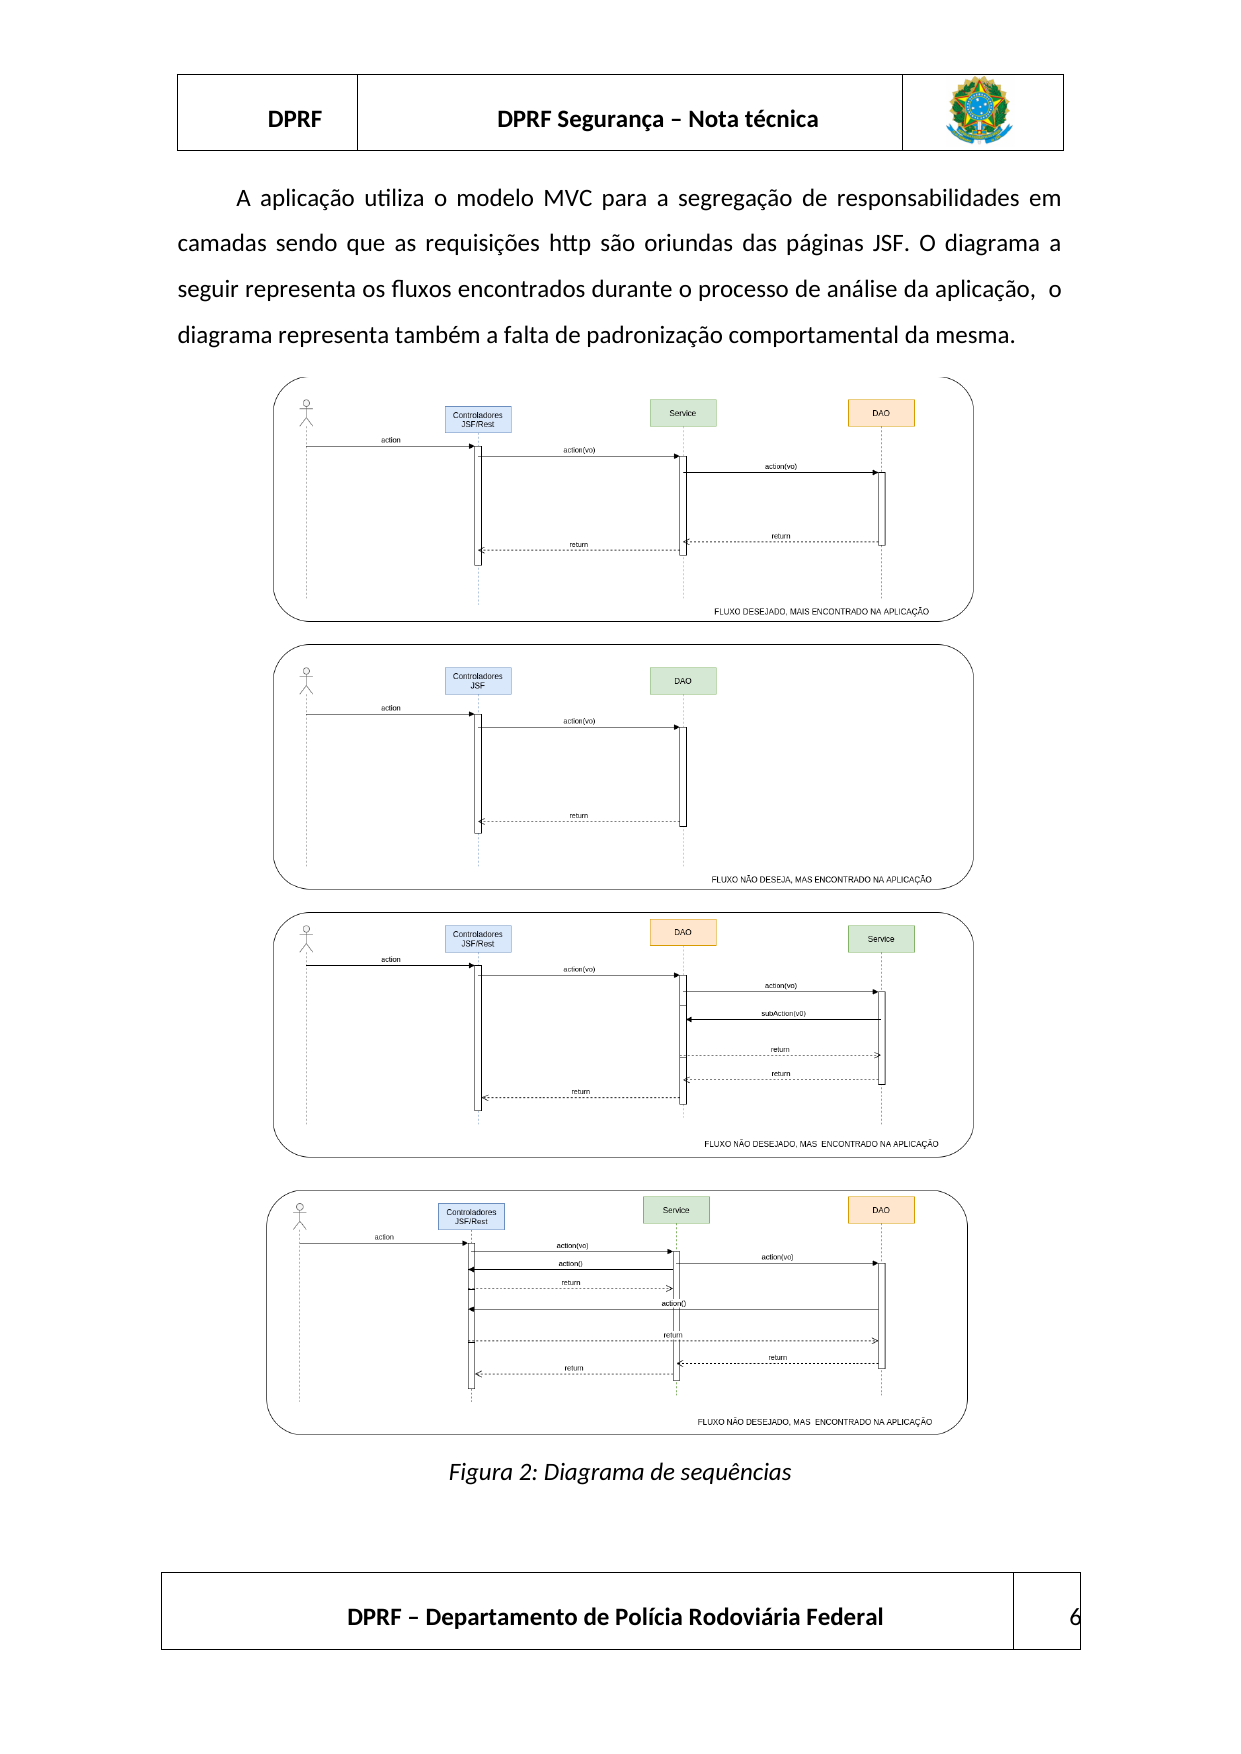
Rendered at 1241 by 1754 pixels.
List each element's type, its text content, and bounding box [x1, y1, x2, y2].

text A aplicação utiliza o modelo MVC para a segregação de responsabilidades em camadas sendo que as requisições http são oriundas das páginas JSF. O diagrama a seguir representa os fluxos encontrados durante o processo de análise da aplicação, o diagrama representa também a falta de padronização comportamental da mesma. [177, 304, 1063, 349]
text A aplicação utiliza o modelo MVC para a segregação de responsabilidades em camadas sendo que as requisições http são oriundas das páginas JSF. O diagrama a seguir representa os fluxos encontrados durante o processo de análise da aplicação, o diagrama representa também a falta de padronização comportamental da mesma. [177, 258, 1063, 273]
text Figura 2: Diagrama de sequências [266, 1435, 974, 1486]
text A aplicação utiliza o modelo MVC para a segregação de responsabilidades em camadas sendo que as requisições http são oriundas das páginas JSF. O diagrama a seguir representa os fluxos encontrados durante o processo de análise da aplicação, o diagrama representa também a falta de padronização comportamental da mesma. [177, 182, 1063, 228]
picture [266, 377, 974, 1435]
picture [944, 75, 1020, 149]
